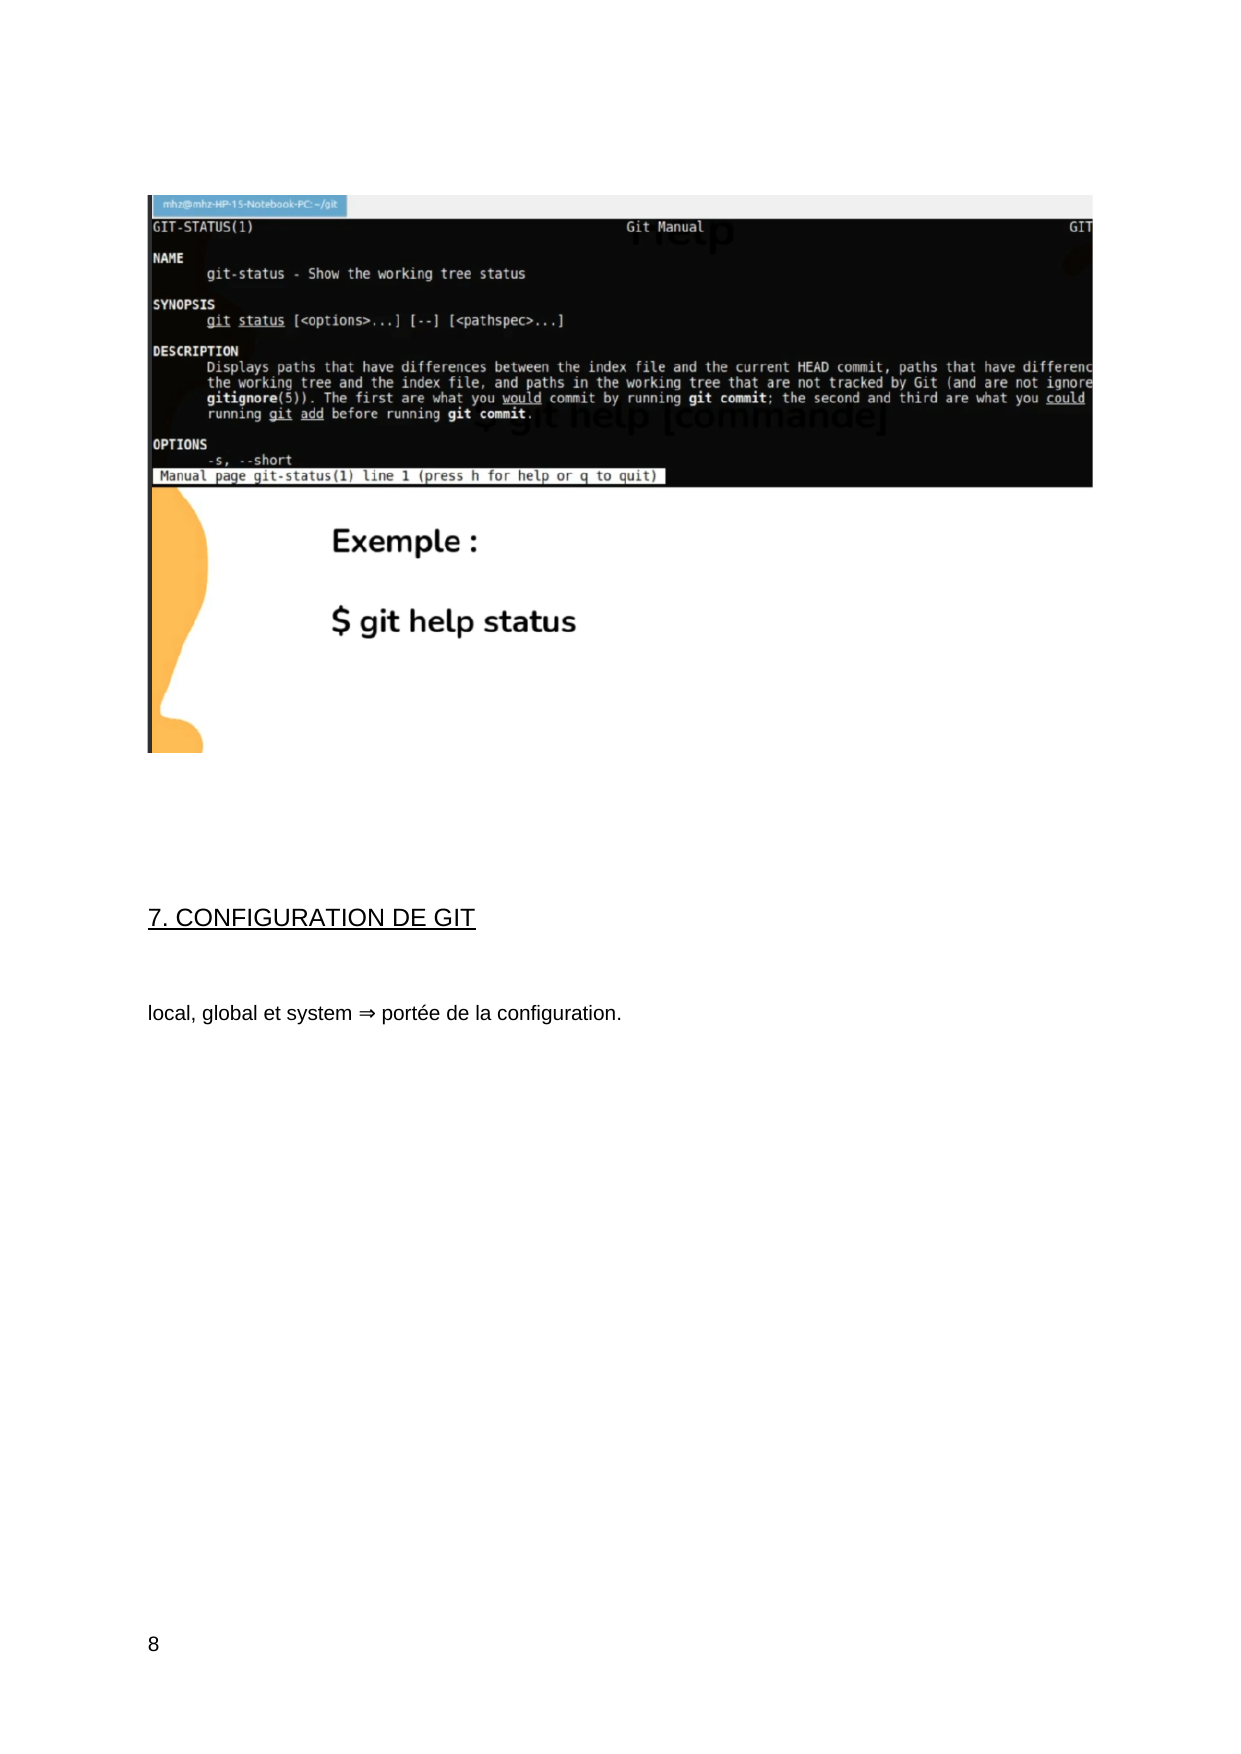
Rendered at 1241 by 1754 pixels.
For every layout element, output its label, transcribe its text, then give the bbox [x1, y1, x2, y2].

picture [147, 195, 1093, 753]
subtitle 7. Configuration de Git [148, 903, 1093, 932]
text local, global et system ⇒ portée de la configuration. [148, 1001, 1093, 1025]
